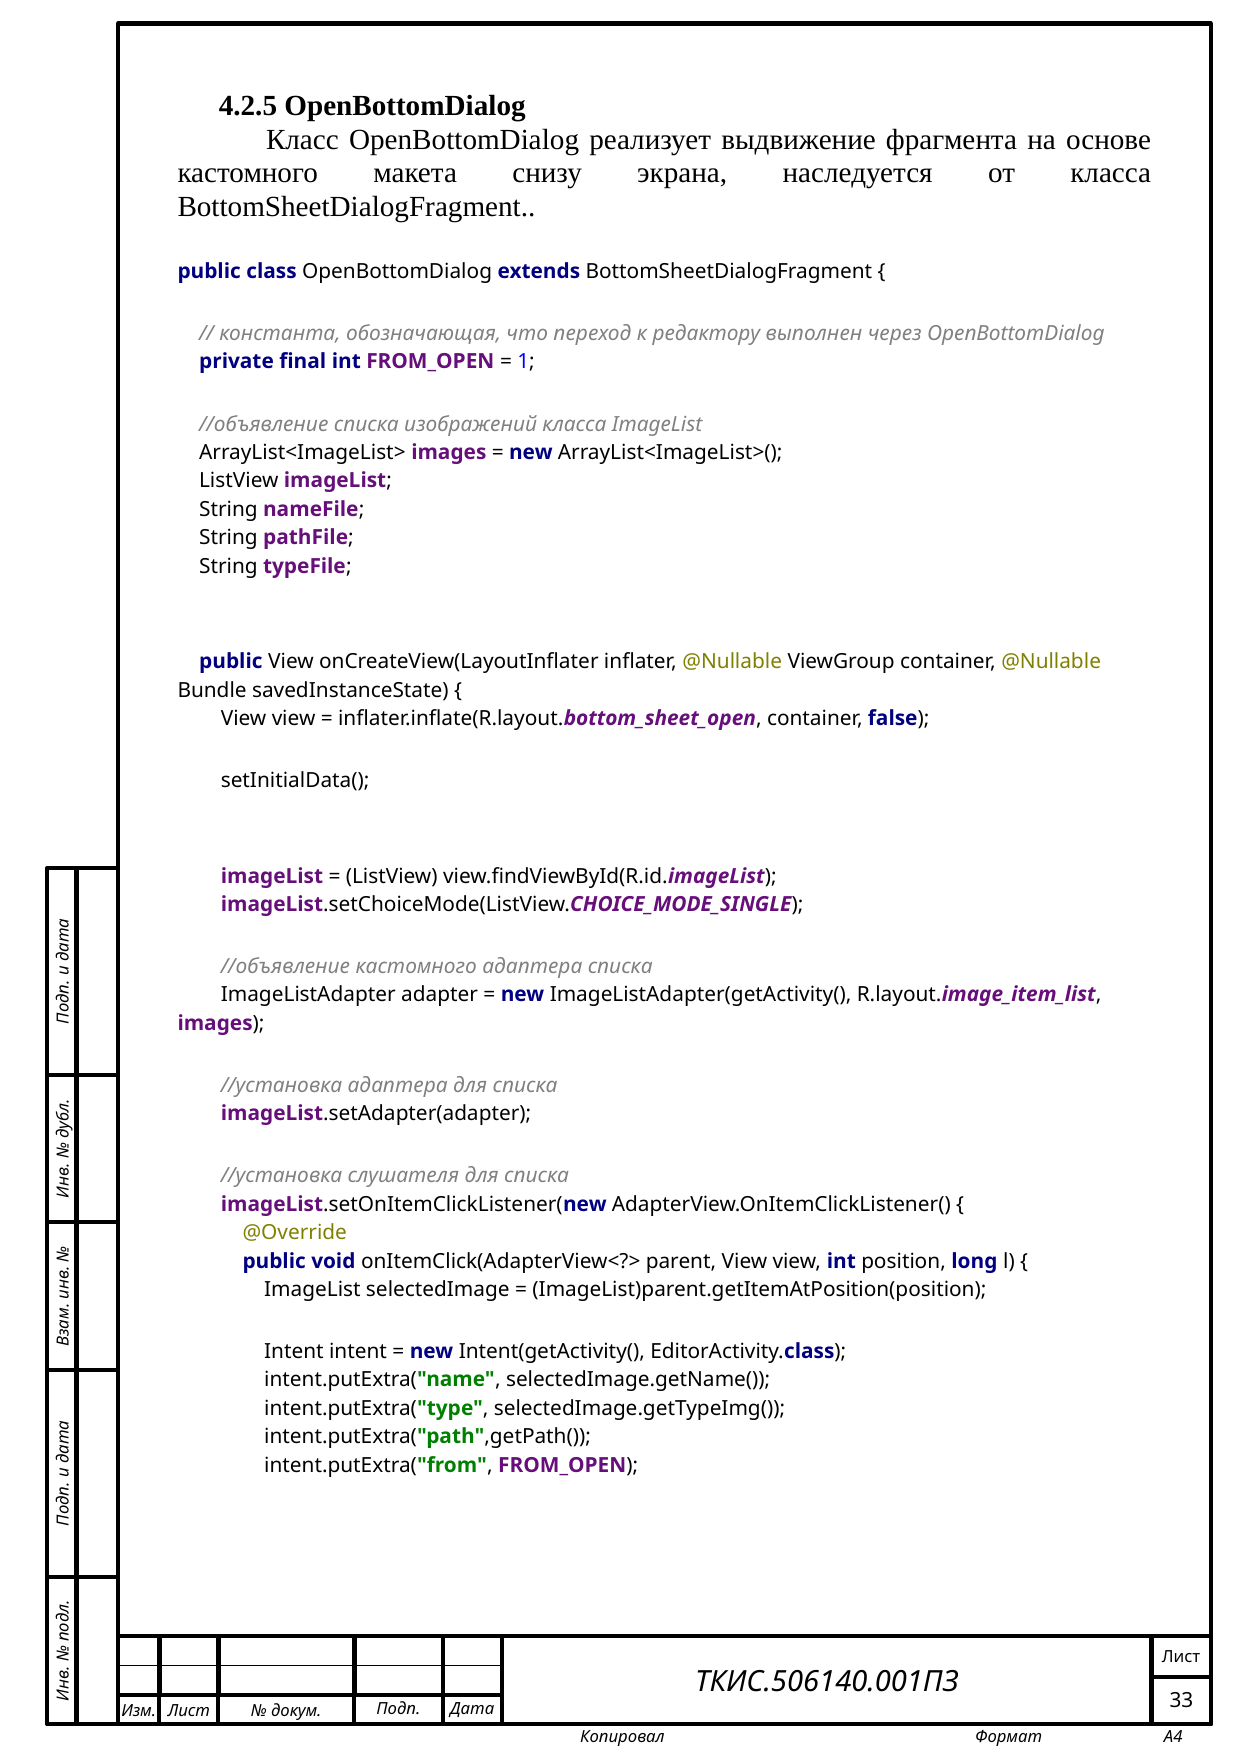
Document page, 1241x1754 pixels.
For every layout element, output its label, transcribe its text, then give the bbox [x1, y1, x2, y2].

subtitle OpenBottomDialog [218, 88, 1152, 122]
text Класс OpenBottomDialog реализует выдвижение фрагмента на основе кастомного макета снизу экрана, наследуется от класса BottomSheetDialogFragment.. [177, 122, 1152, 223]
